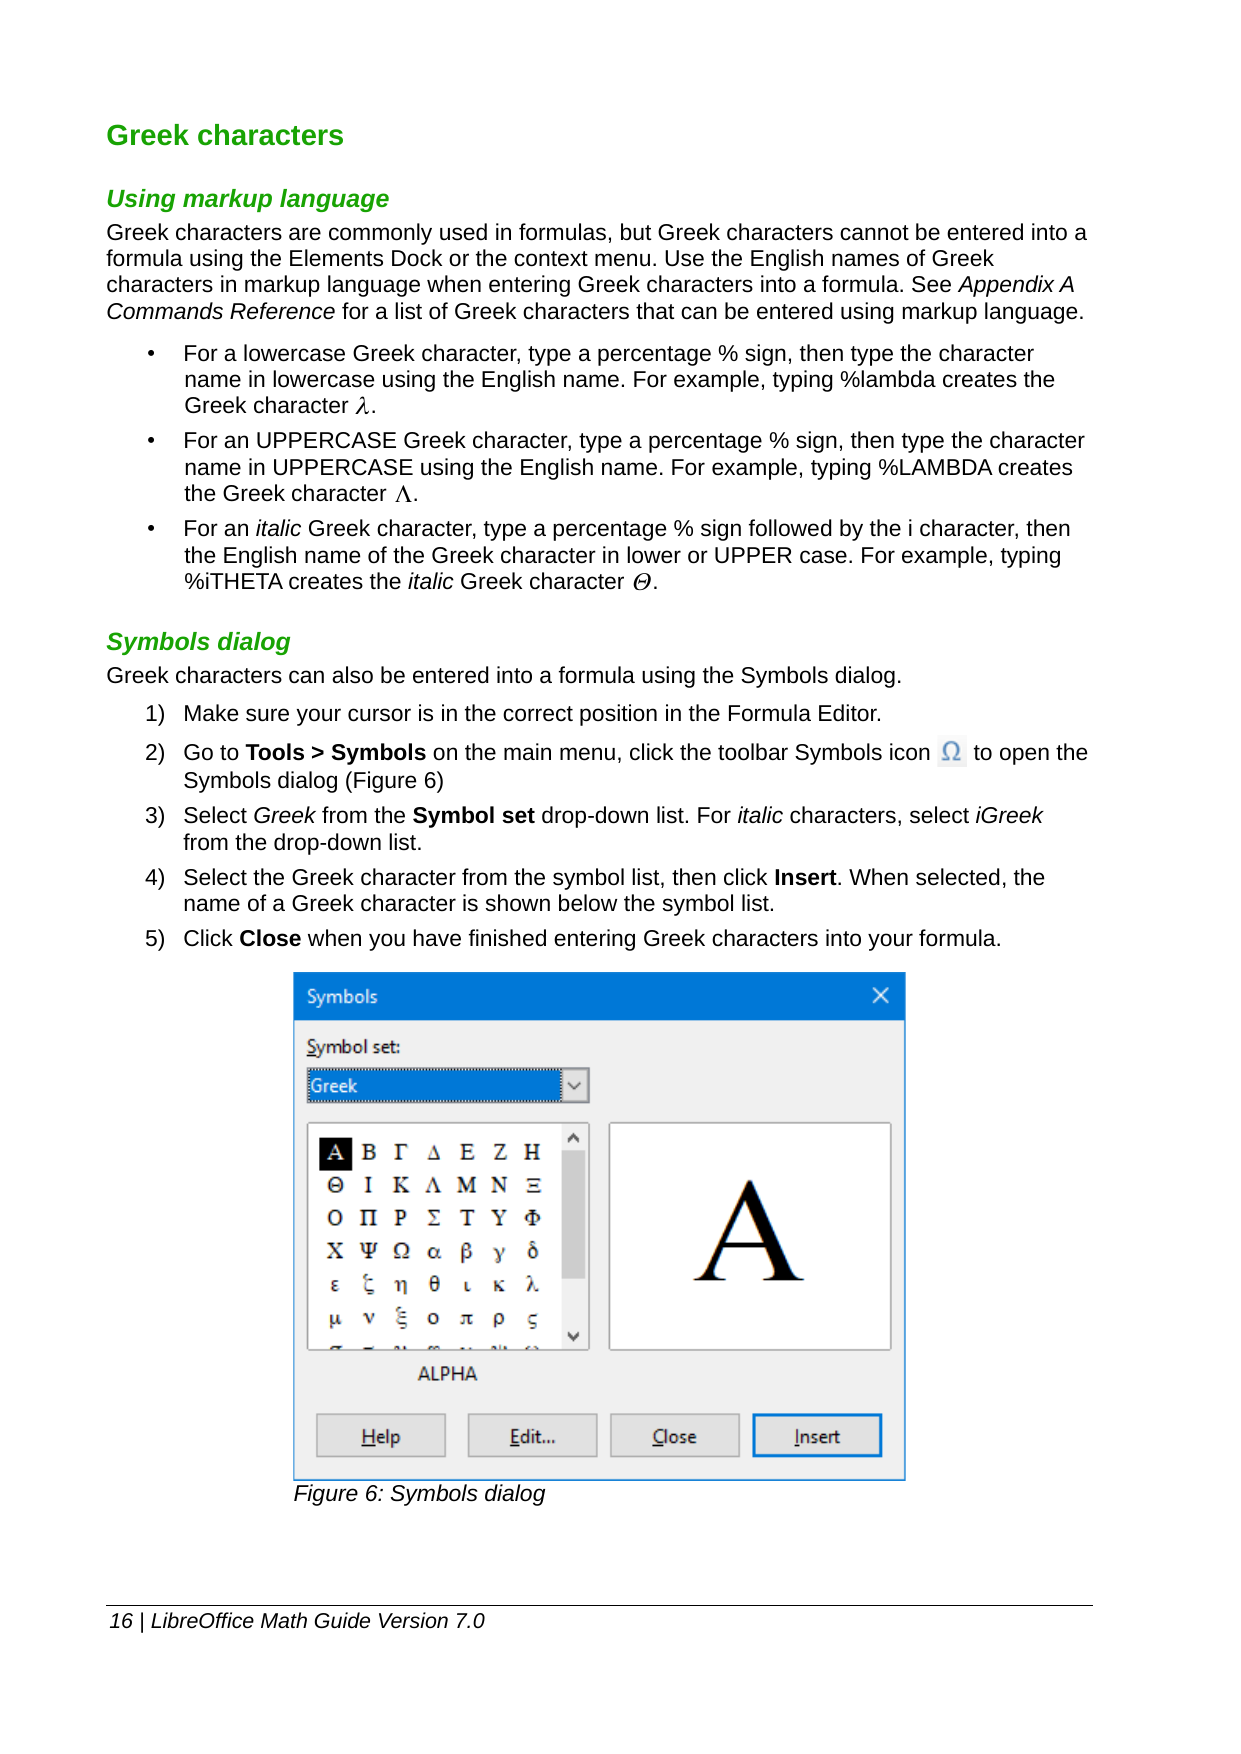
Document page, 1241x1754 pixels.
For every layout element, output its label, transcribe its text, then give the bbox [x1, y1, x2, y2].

list Select the Greek character from the symbol list, then click Insert. When selected, the name of a Greek character is shown below the symbol list. [165, 864, 1093, 916]
text Figure 6: Symbols dialog [293, 1481, 906, 1506]
subtitle Using markup language [106, 184, 1093, 213]
picture [293, 972, 906, 1481]
list Select Greek from the Symbol set drop-down list. For italic characters, select iGreek from the drop-down list. [165, 802, 1093, 855]
list Go to Tools > Symbols on the main menu, click the toolbar Symbols icon to open the Symbols dialog (Figure 6) [165, 736, 1093, 793]
text Greek characters can also be entered into a formula using the Symbols dialog. [106, 662, 1093, 688]
list For a lowercase Greek character, type a percentage % sign, then type the character name in lowercase using the English name. For example, typing %lambda creates the Greek character . [144, 337, 1093, 419]
subtitle Symbols dialog [106, 627, 1093, 656]
text Greek characters are commonly used in formulas, but Greek characters cannot be entered into a formula using the Elements Dock or the context menu. Use the English names of Greek characters in markup language when entering Greek characters into a formula. See Appendix A Commands Reference for a list of Greek characters that can be entered using markup language. [106, 219, 1093, 324]
subtitle Greek characters [106, 118, 1093, 152]
list For an italic Greek character, type a percentage % sign followed by the i character, then the English name of the Greek character in lower or UPPER case. For example, typing %iTHETA creates the italic Greek character . [144, 512, 1093, 597]
list For an UPPERCASE Greek character, type a percentage % sign, then type the character name in UPPERCASE using the English name. For example, typing %LAMBDA creates the Greek character . [144, 424, 1093, 507]
list Click Close when you have finished entering Greek characters into your formula. [165, 925, 1093, 952]
picture [937, 735, 967, 767]
list Make sure your cursor is in the correct position in the Formula Editor. [165, 700, 1093, 727]
